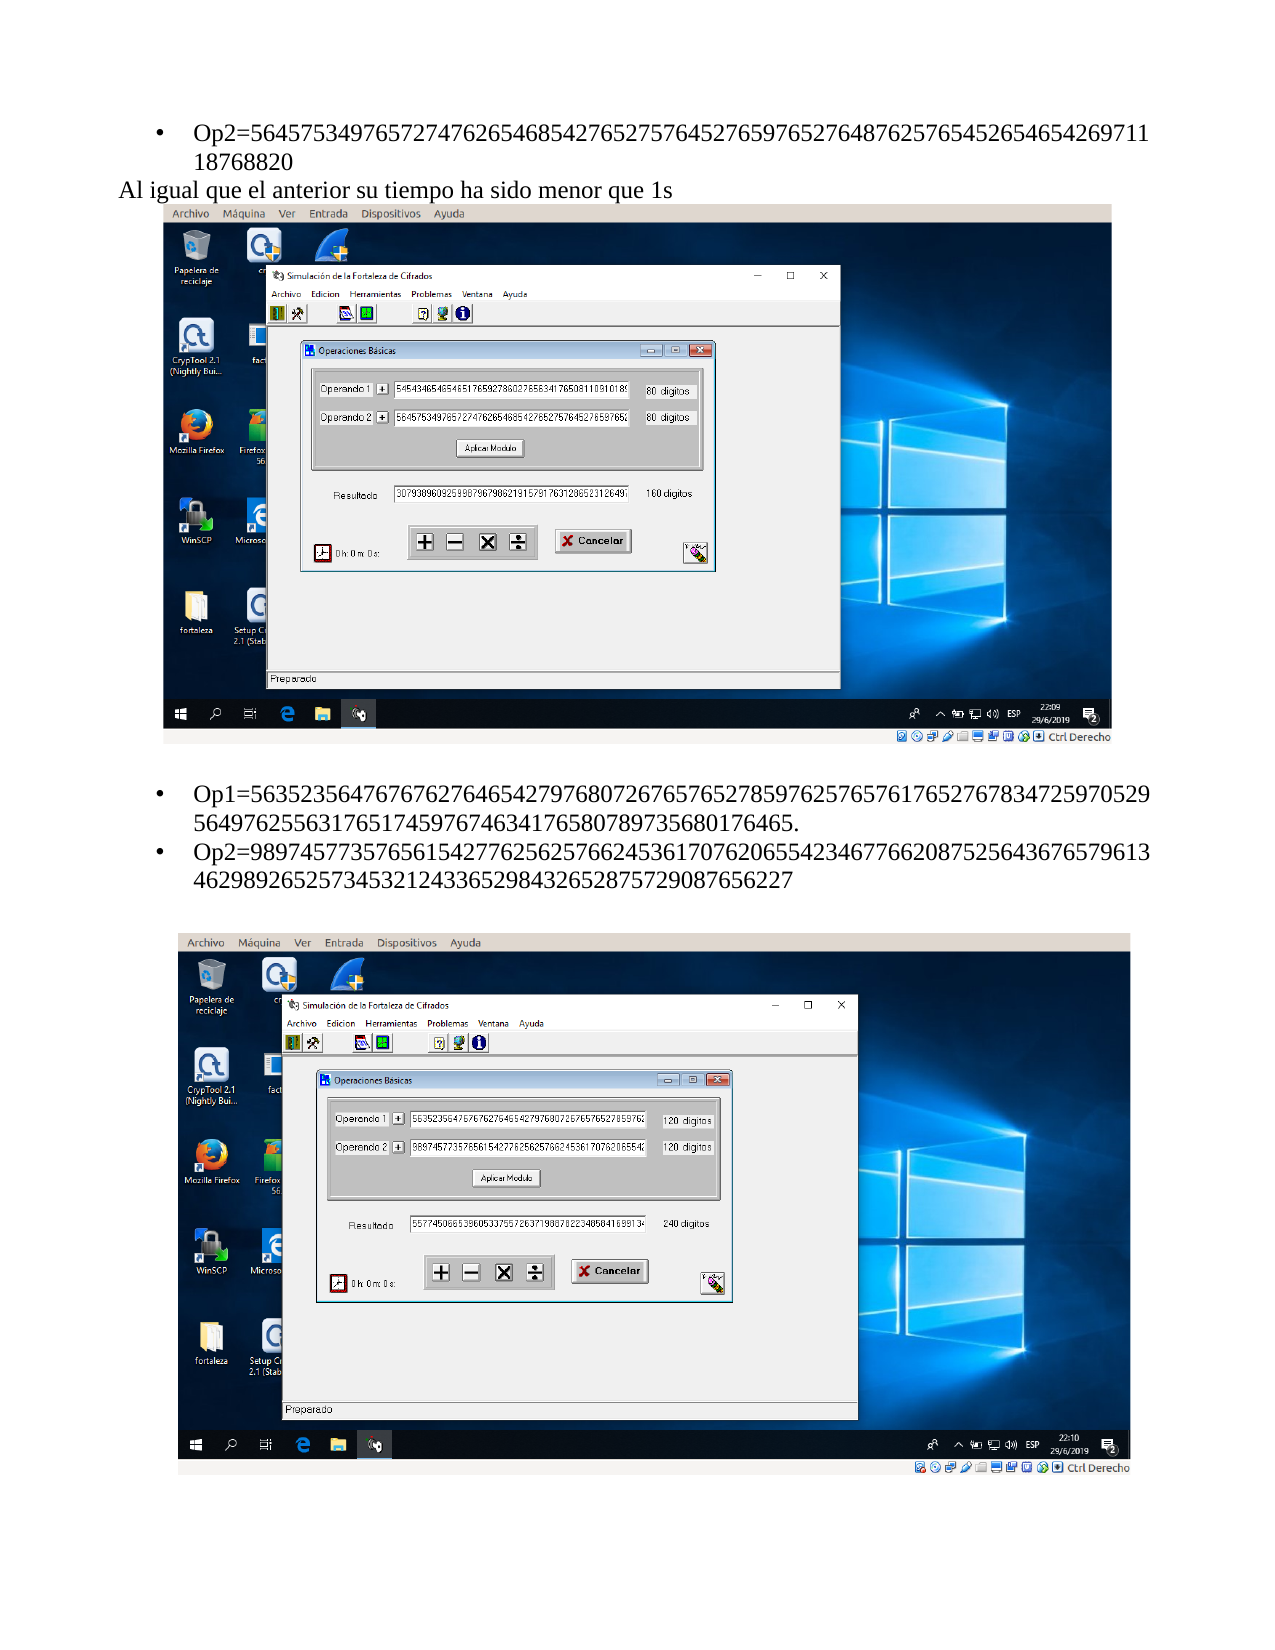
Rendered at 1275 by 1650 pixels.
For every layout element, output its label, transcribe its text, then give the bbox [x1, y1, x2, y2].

picture [163, 204, 1112, 744]
picture [178, 933, 1131, 1475]
list Op2=989745773576561542776256257662453617076206554234677662087525643676579613462989265257345321243365298432652875729087656227 [156, 837, 1157, 894]
list Op1=563523564767676276465427976807267657652785976257657617652767834725970529564976255631765174597674634176580789735680176465. [156, 779, 1157, 837]
list Op2=56457534976572747626546854276527576452765976527648762576545265465426971118768820 [156, 118, 1157, 176]
text Al igual que el anterior su tiempo ha sido menor que 1s [118, 176, 1157, 204]
